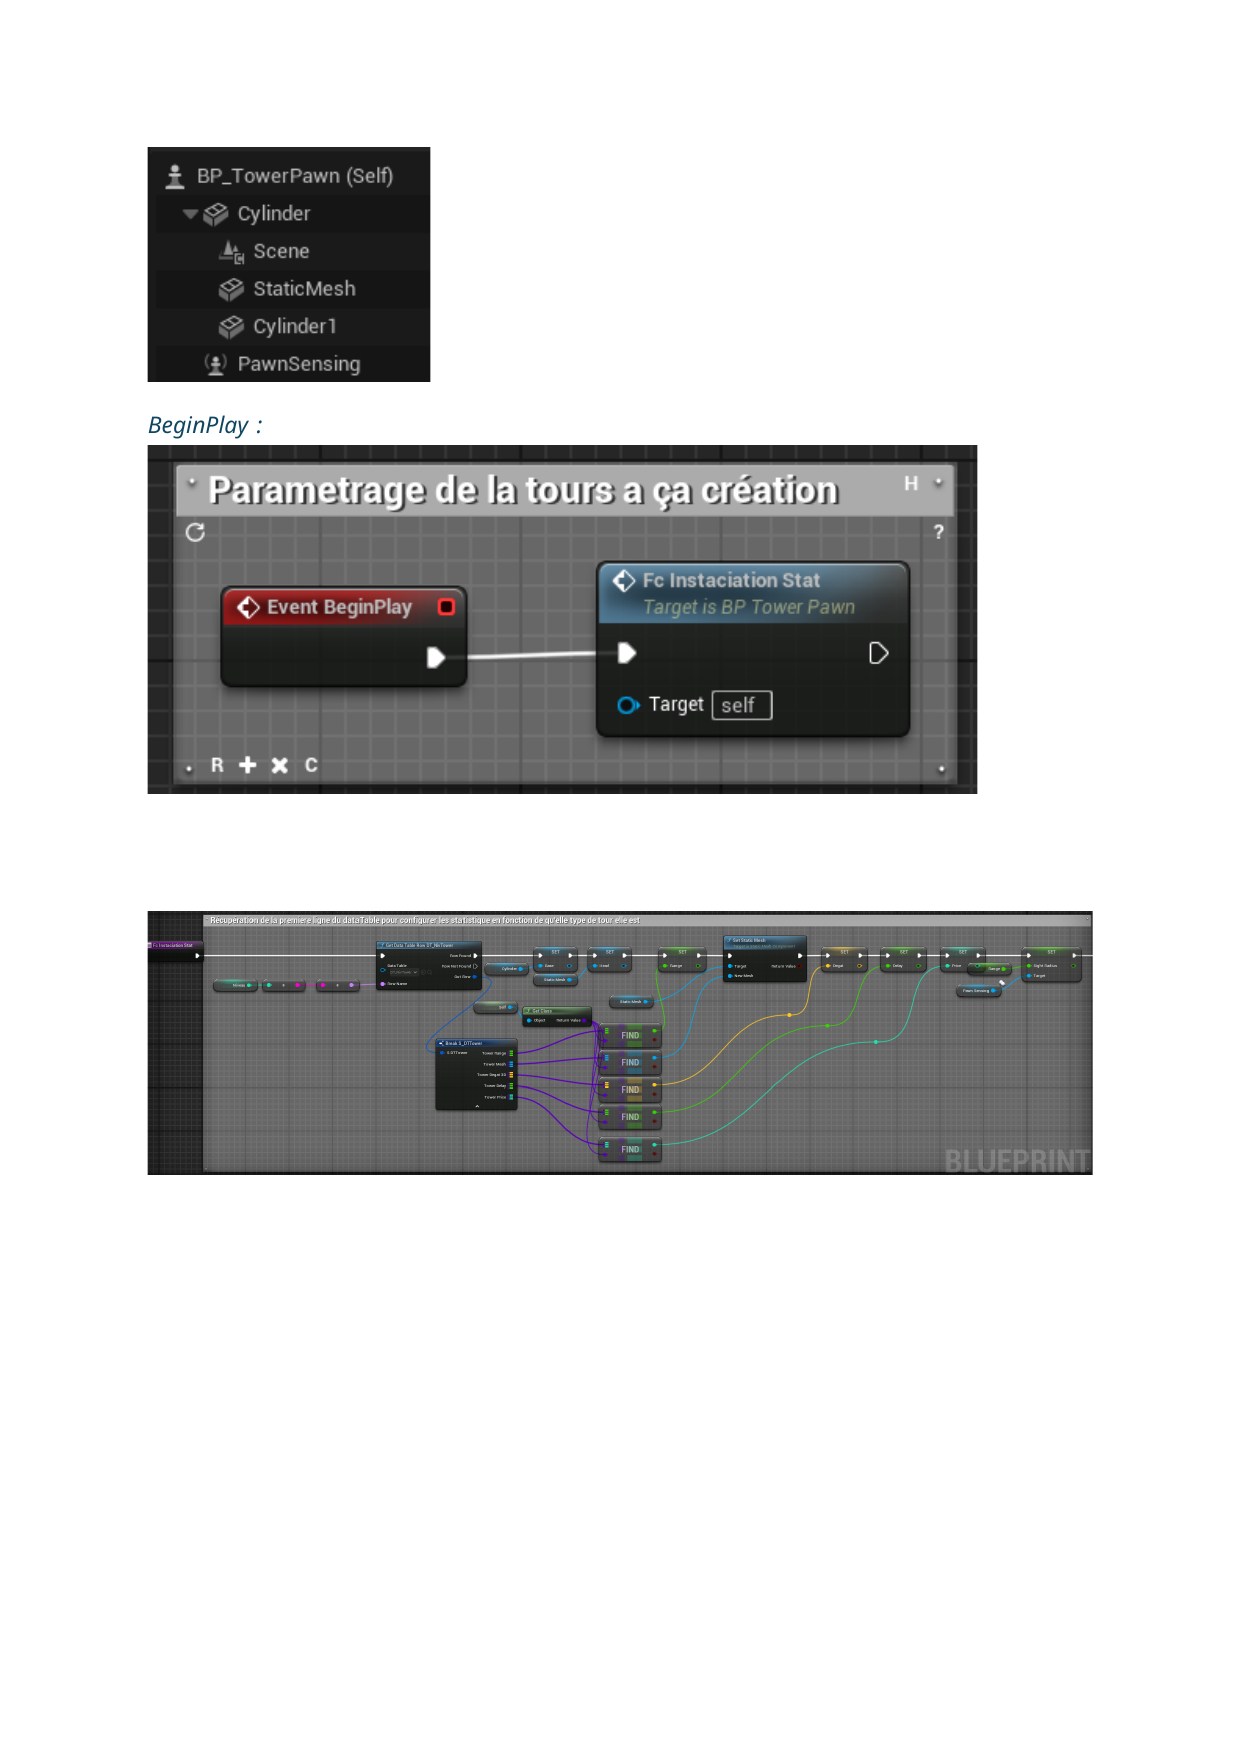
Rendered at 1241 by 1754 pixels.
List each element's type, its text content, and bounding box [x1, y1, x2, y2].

subtitle BeginPlay : [148, 408, 1093, 440]
